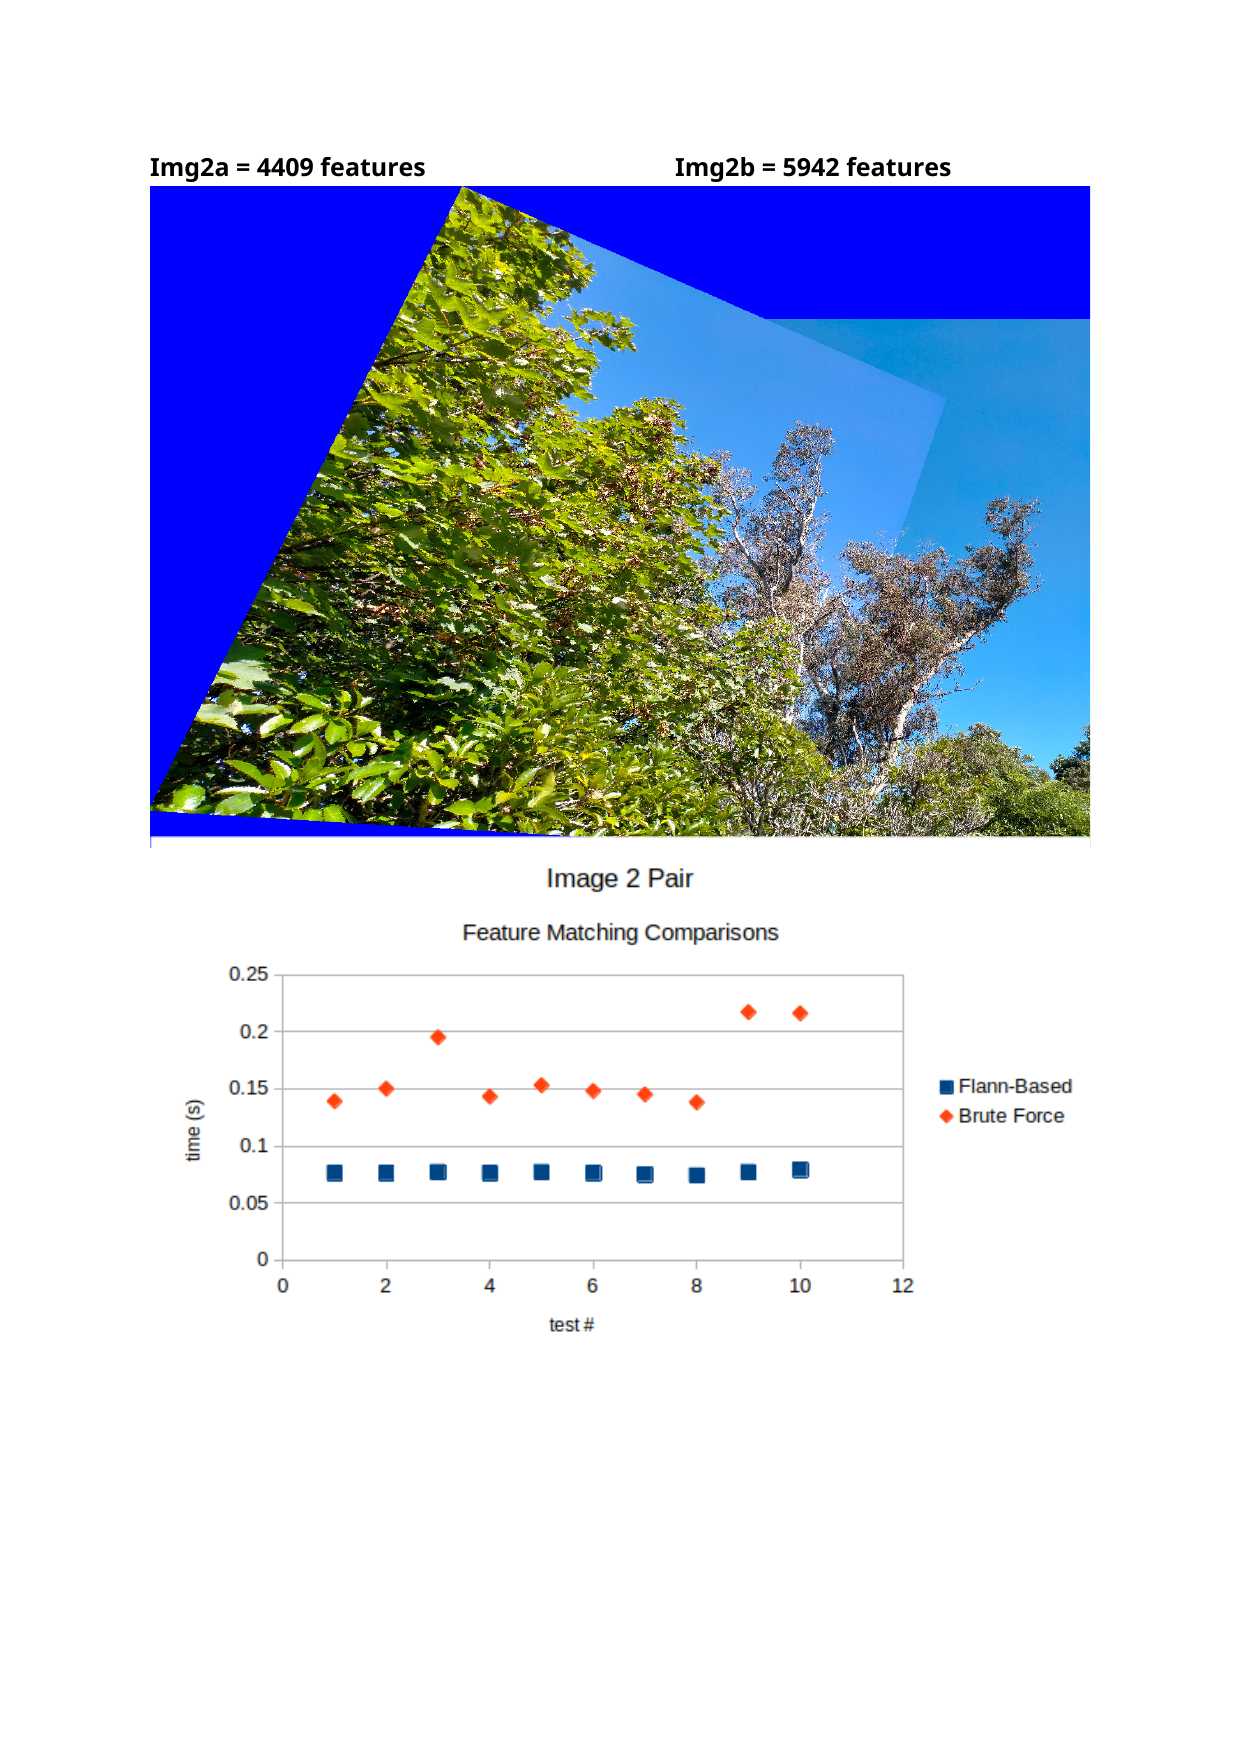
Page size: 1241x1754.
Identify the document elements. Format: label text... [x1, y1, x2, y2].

subtitle Img2a = 4409 features Img2b = 5942 features [150, 150, 1090, 184]
picture [150, 186, 1091, 1366]
